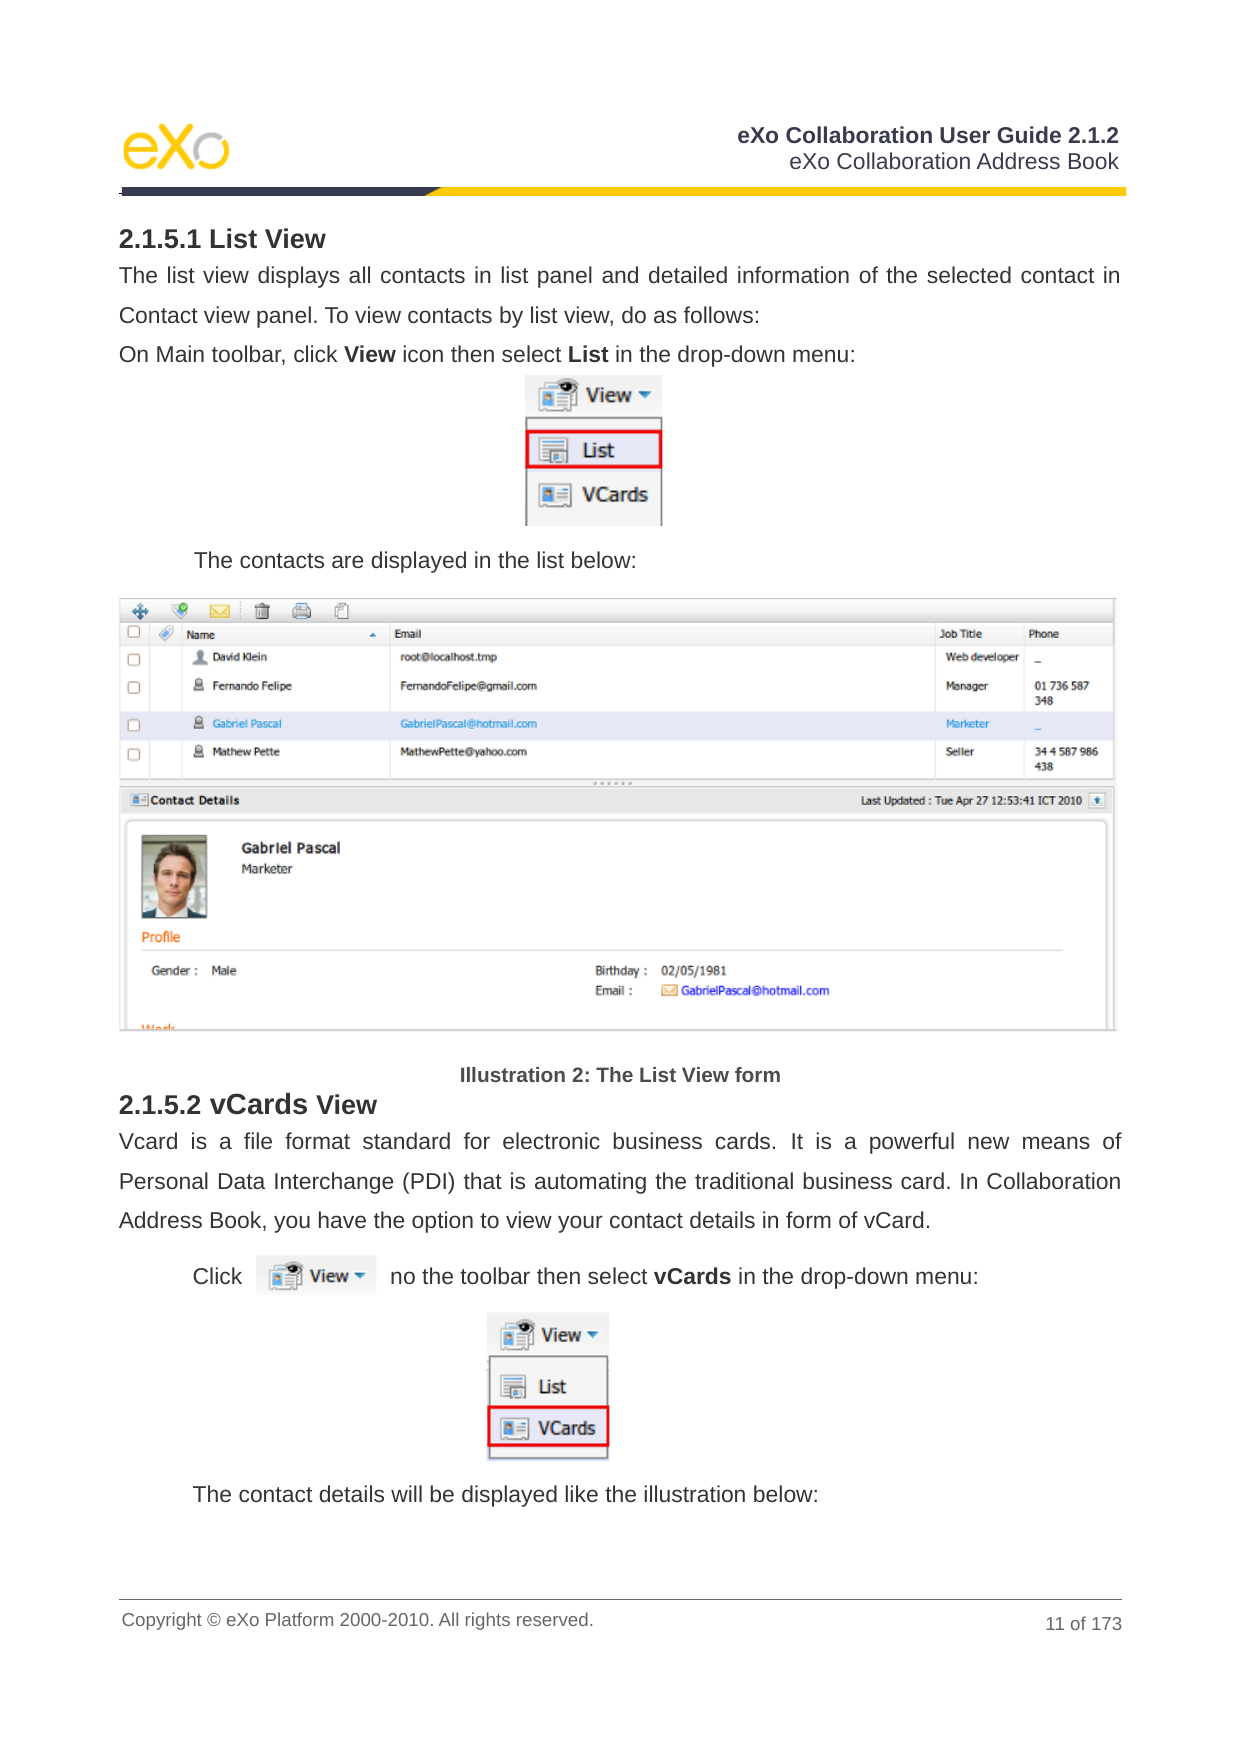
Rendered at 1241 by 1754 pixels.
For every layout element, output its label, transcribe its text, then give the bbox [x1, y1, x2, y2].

picture [119, 598, 1117, 1032]
subtitle [101, 586, 1139, 661]
picture [121, 187, 1127, 196]
picture [123, 123, 230, 170]
picture [524, 375, 663, 526]
subtitle vCards View [118, 1087, 1122, 1121]
text On Main toolbar, click View icon then select List in the drop-down menu: [45, 341, 1122, 368]
list The contacts are displayed in the list below: [156, 381, 1122, 573]
picture [486, 1311, 610, 1461]
text Vcard is a file format standard for electronic business cards. It is a powerful new means of Personal Data Interchange (PDI) that is automating the traditional business card. In Collaboration Address Book, you have the option to view your contact details in form of vCard. [118, 1128, 1122, 1234]
text The list view displays all contacts in list panel and detailed information of the selected contact in Contact view panel. To view contacts by list view, do as follows: [118, 262, 1122, 328]
text Click no the toolbar then select vCards in the drop-down menu: [192, 1247, 1122, 1302]
picture [256, 1254, 377, 1295]
text The contact details will be displayed like the illustration below: [192, 1316, 1122, 1507]
subtitle List View [118, 223, 1122, 255]
text Illustration 2: The List View form [101, 661, 1139, 1087]
